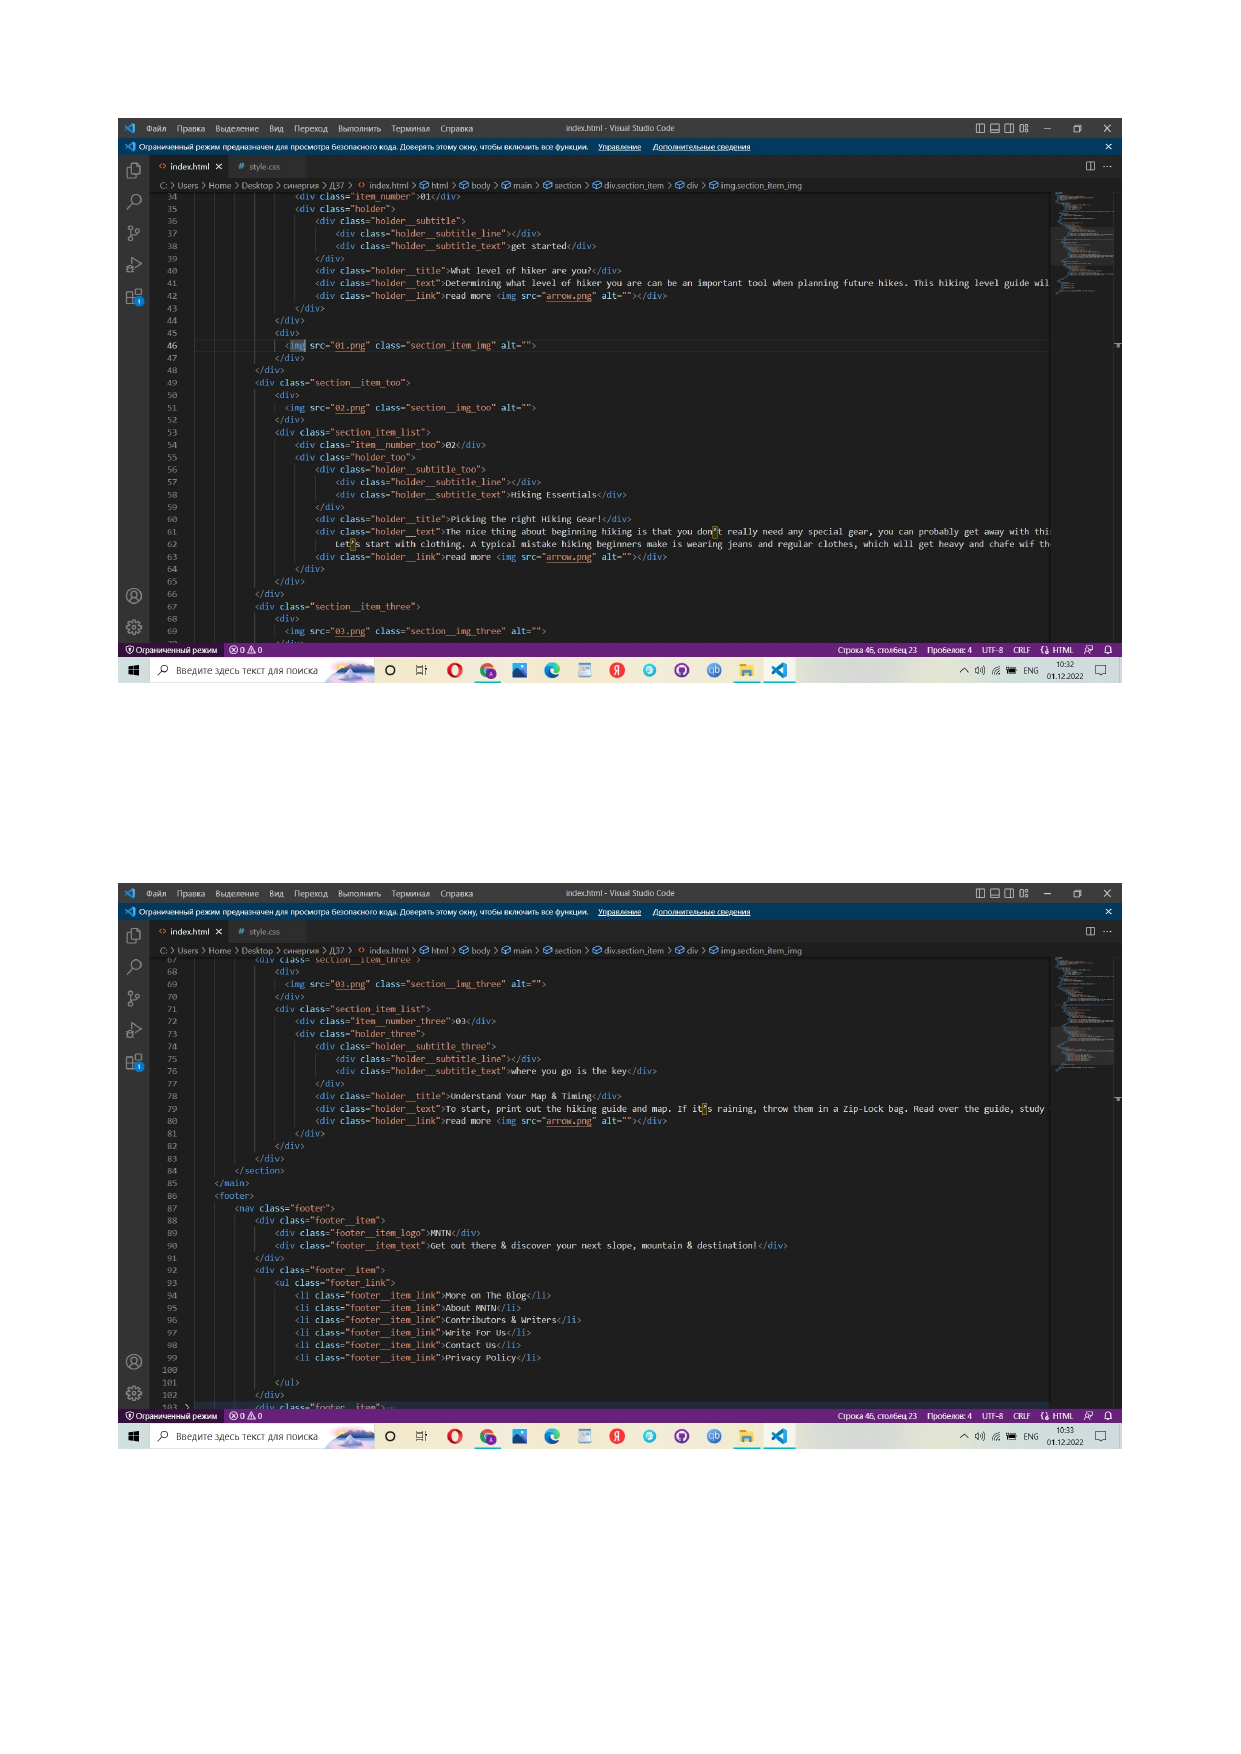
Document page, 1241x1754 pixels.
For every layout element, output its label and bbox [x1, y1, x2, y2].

picture [118, 883, 1122, 1449]
picture [118, 118, 1122, 683]
